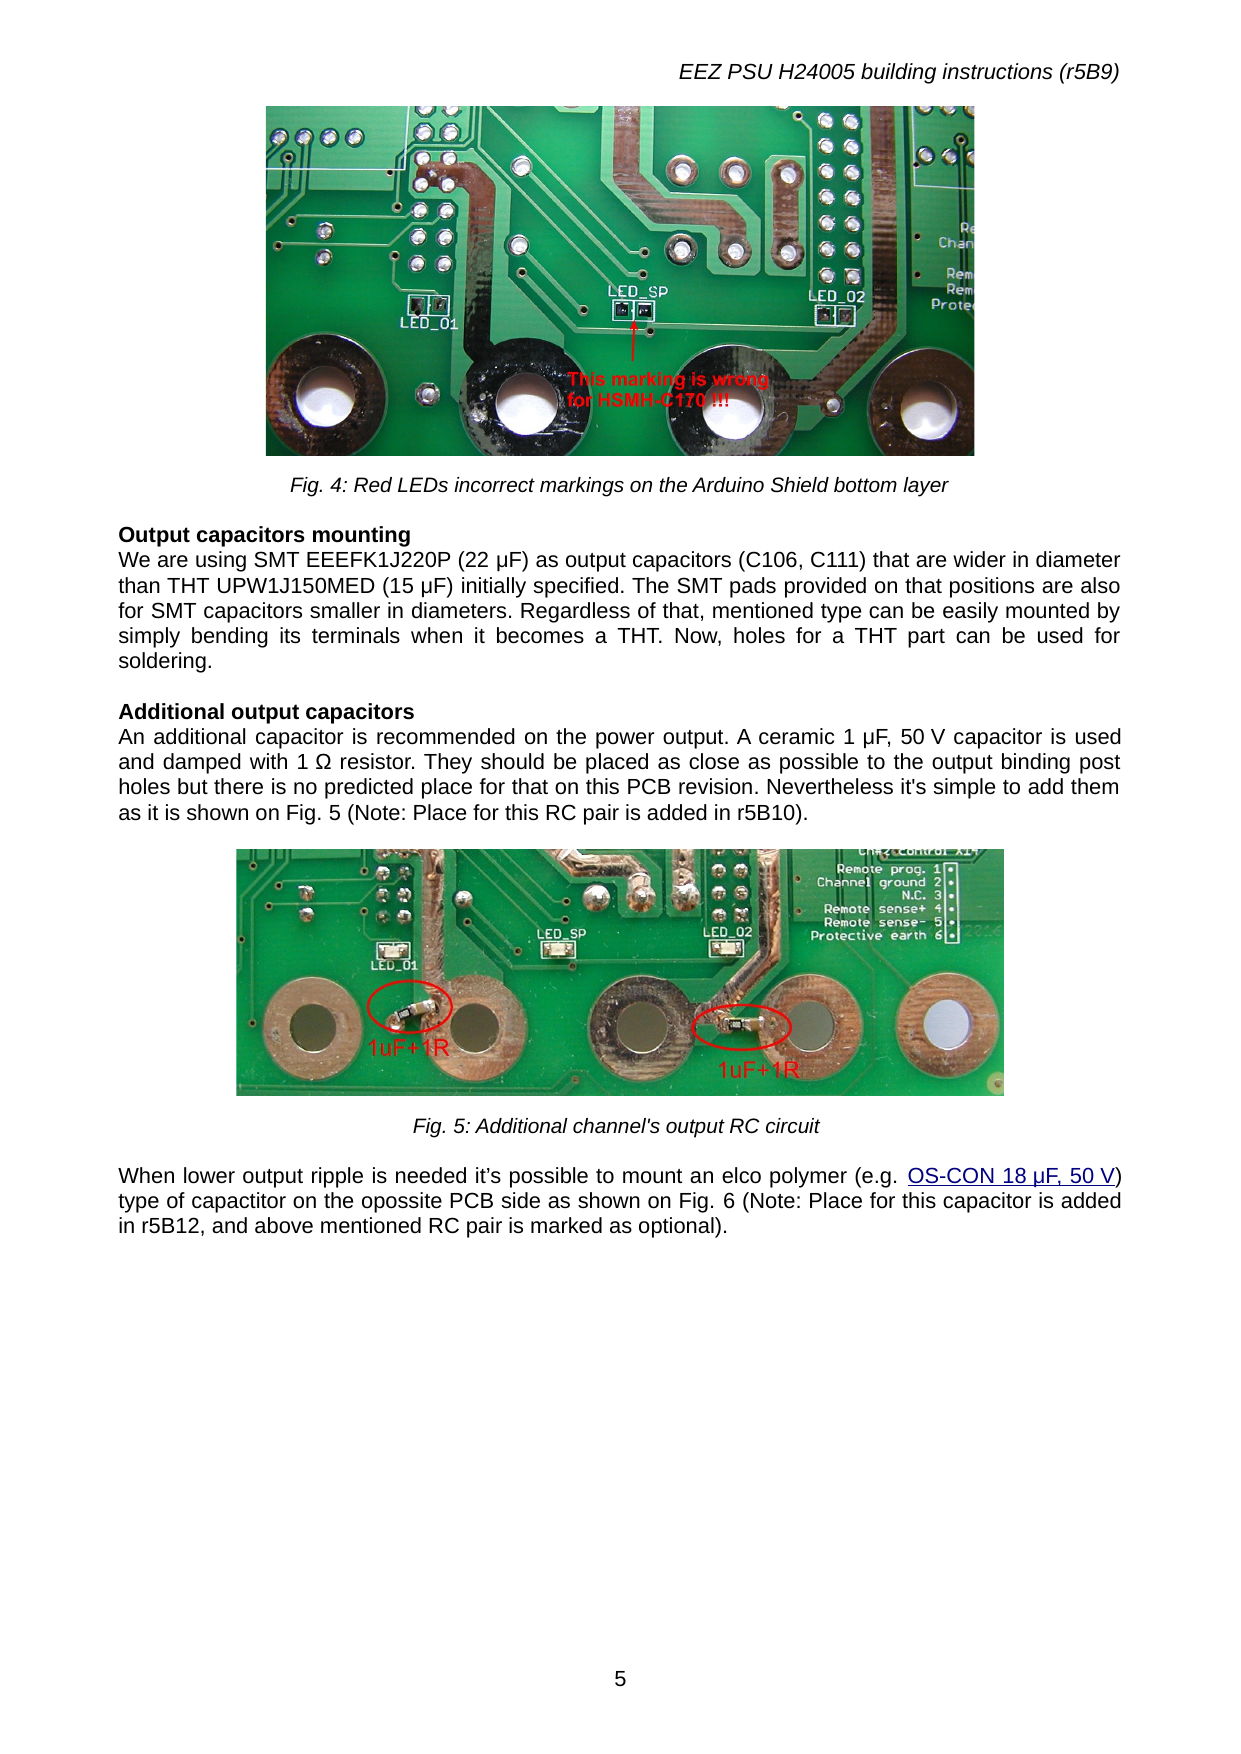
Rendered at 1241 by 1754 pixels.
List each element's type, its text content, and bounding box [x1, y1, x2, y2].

text We are using SMT EEEFK1J220P (22 μF) as output capacitors (C106, C111) that are wider in diameter than THT UPW1J150MED (15 μF) initially specified. The SMT pads provided on that positions are also for SMT capacitors smaller in diameters. Regardless of that, mentioned type can be easily mounted by simply bending its terminals when it becomes a THT. Now, holes for a THT part can be used for soldering. [118, 547, 1122, 673]
text Additional output capacitors [118, 698, 1122, 724]
text An additional capacitor is recommended on the power output. A ceramic 1 μF, 50 V capacitor is used and damped with 1 Ω resistor. They should be placed as close as possible to the output binding post holes but there is no predicted place for that on this PCB revision. Nevertheless it's simple to add them as it is shown on Fig. 5 (Note: Place for this RC pair is added in r5B10). [118, 724, 1122, 824]
text Fig. 5: Additional channel's output RC circuit [236, 1096, 1004, 1138]
picture [236, 849, 1004, 1096]
text Fig. 4: Red LEDs incorrect markings on the Arduino Shield bottom layer [266, 456, 974, 497]
text When lower output ripple is needed it’s possible to mount an elco polymer (e.g. OS-CON 18 μF, 50 V) type of capactitor on the opossite PCB side as shown on Fig. 6 (Note: Place for this capacitor is added in r5B12, and above mentioned RC pair is marked as optional). [118, 1163, 1122, 1238]
picture [265, 106, 975, 456]
text Output capacitors mounting [118, 522, 1122, 547]
